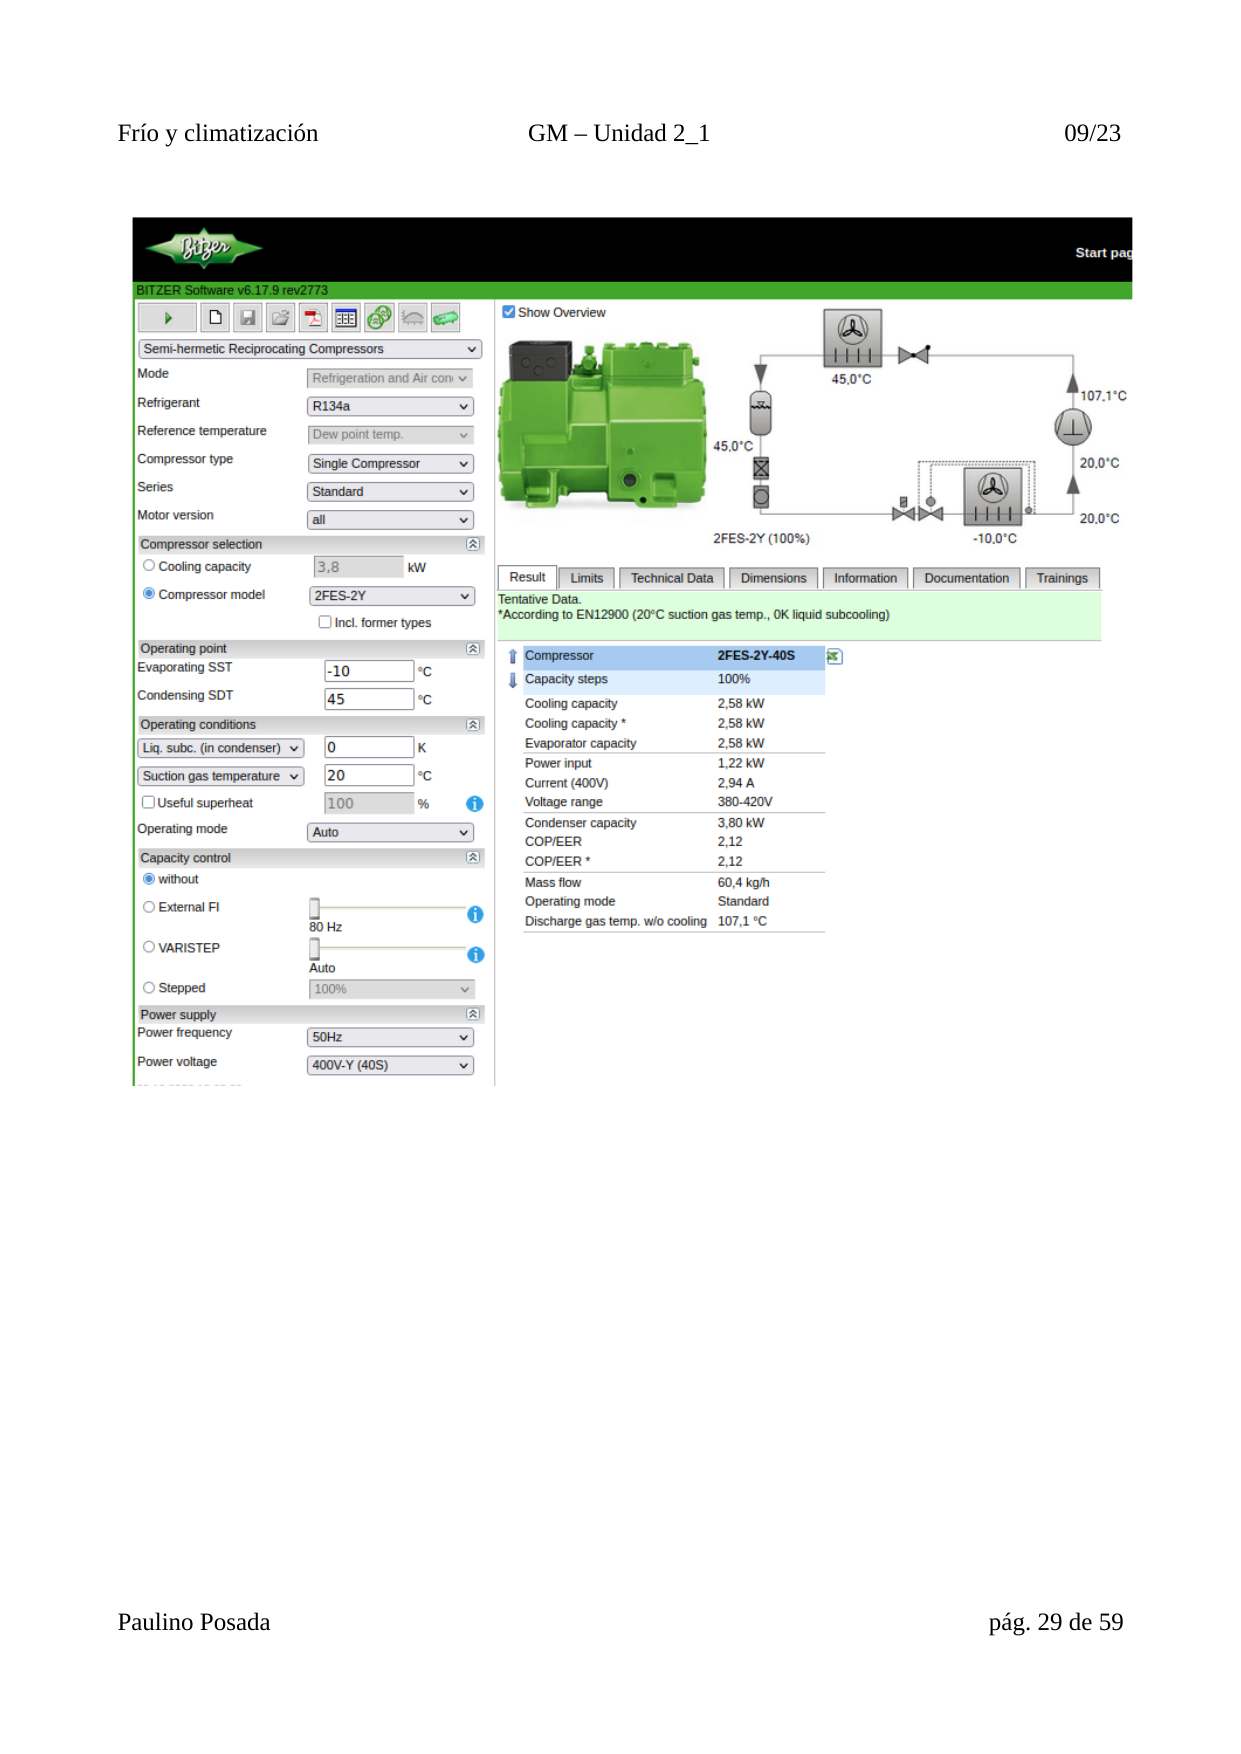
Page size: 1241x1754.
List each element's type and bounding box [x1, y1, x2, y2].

picture [128, 214, 1133, 1086]
